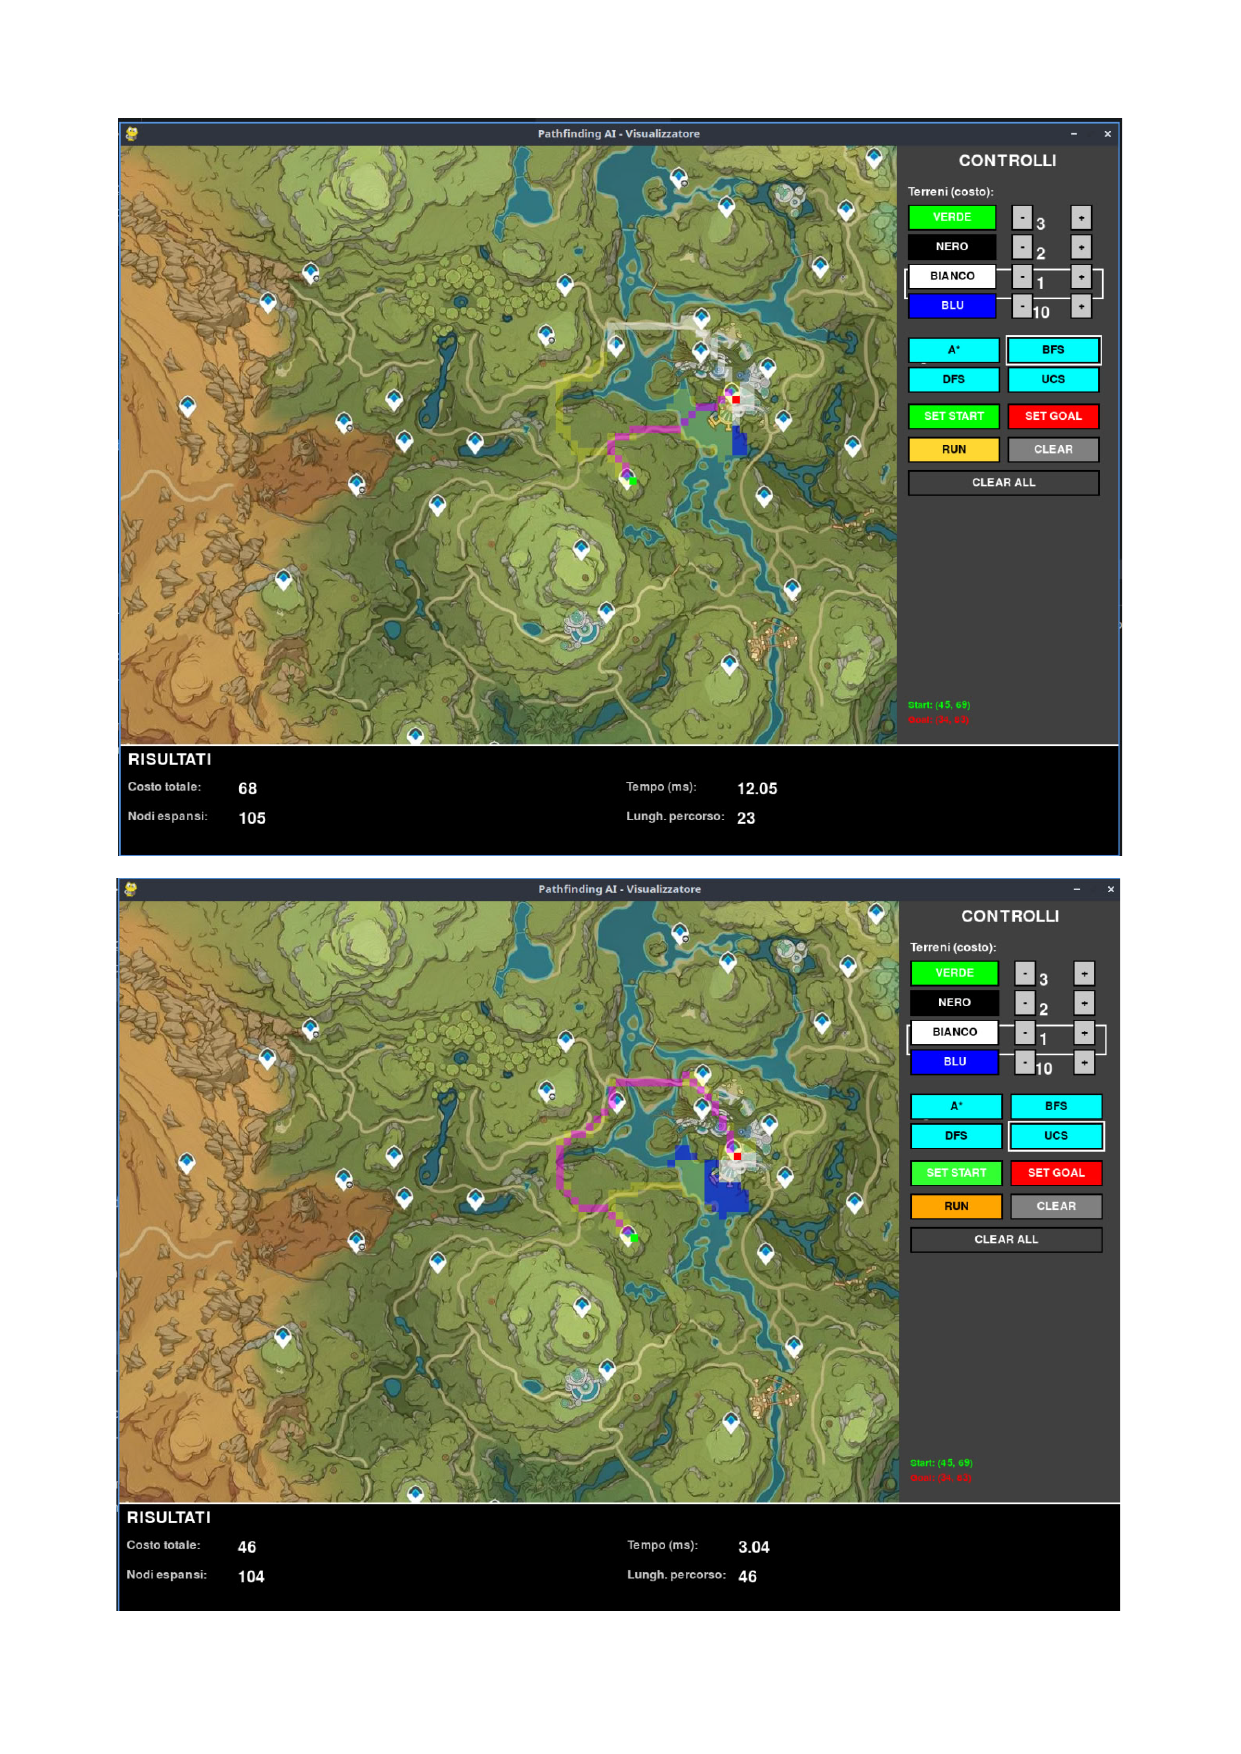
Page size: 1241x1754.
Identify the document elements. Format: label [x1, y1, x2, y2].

picture [116, 878, 1121, 1611]
picture [118, 118, 1123, 856]
